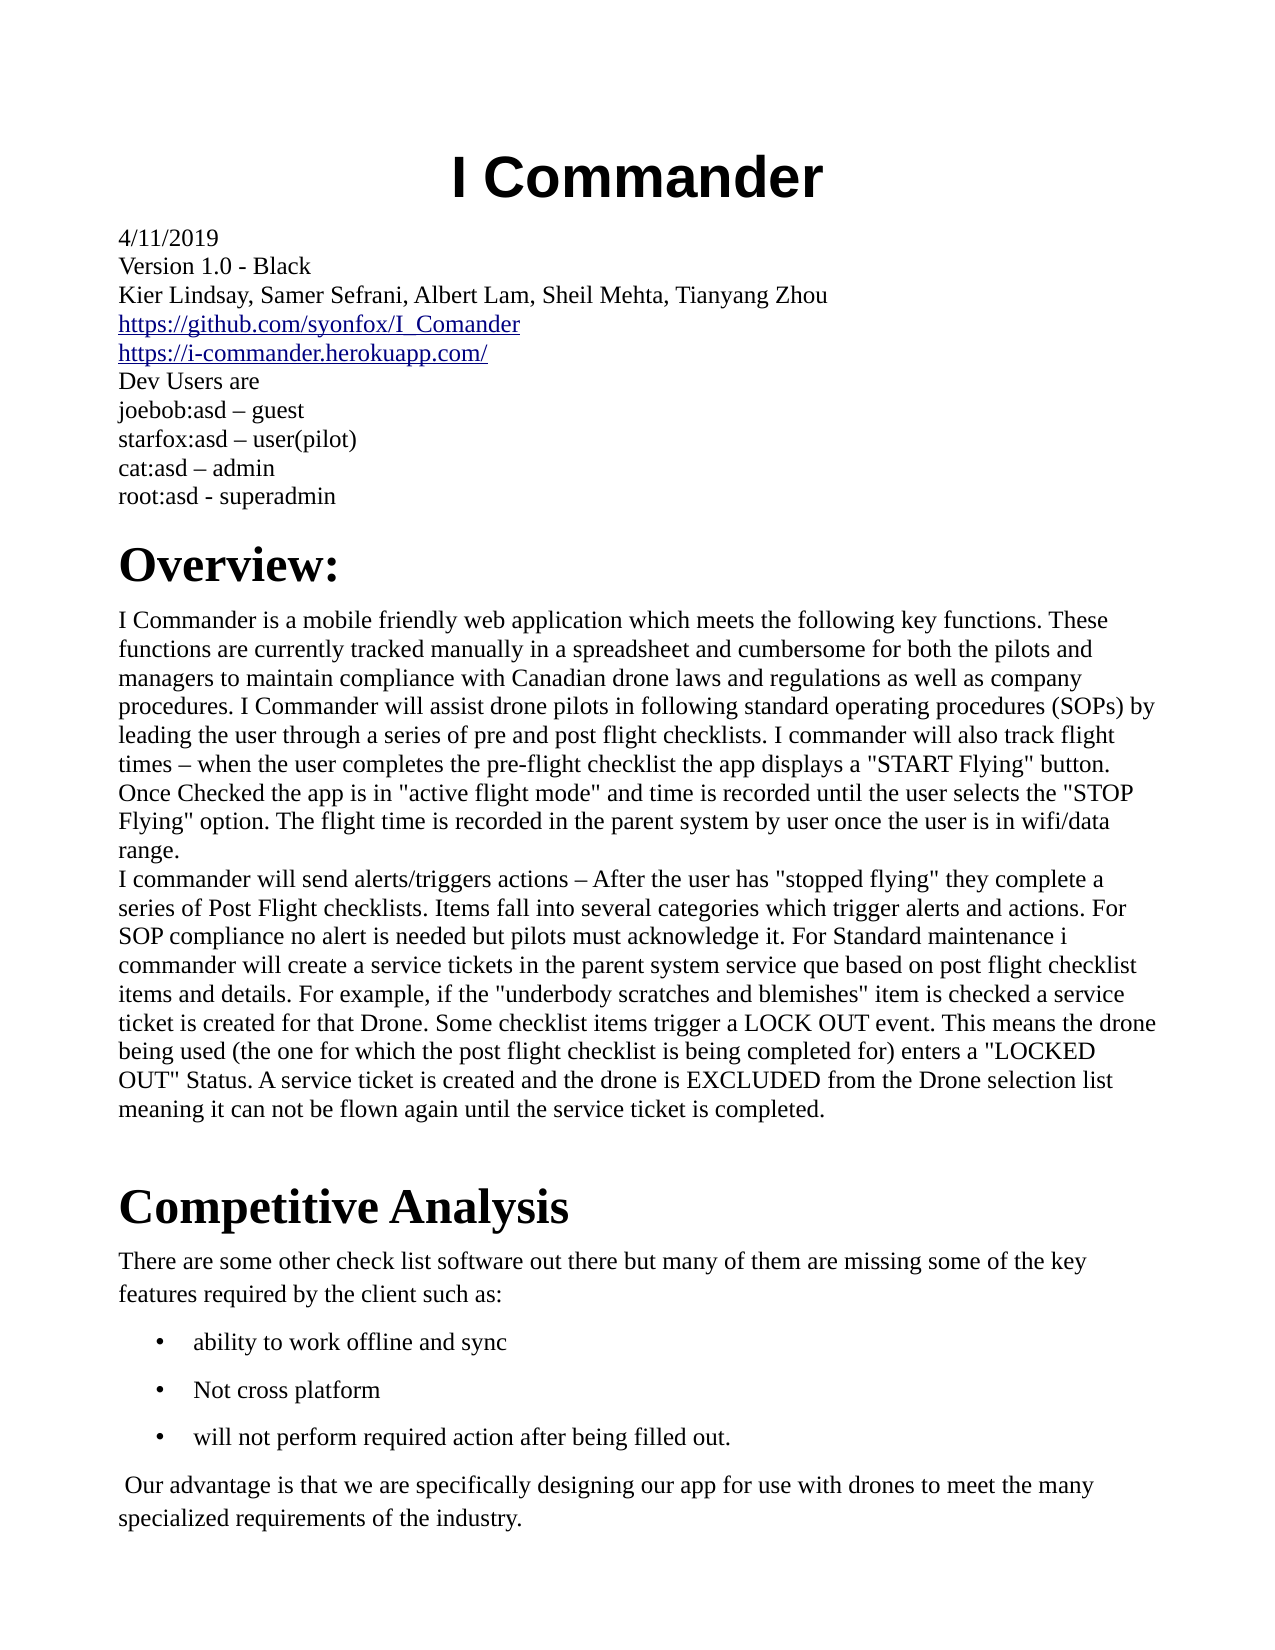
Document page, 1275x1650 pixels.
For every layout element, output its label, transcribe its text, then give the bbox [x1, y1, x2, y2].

text I commander will send alerts/triggers actions – After the user has "stopped flying" they complete a series of Post Flight checklists. Items fall into several categories which trigger alerts and actions. For SOP compliance no alert is needed but pilots must acknowledge it. For Standard maintenance i commander will create a service tickets in the parent system service que based on post flight checklist items and details. For example, if the "underbody scratches and blemishes" item is checked a service ticket is created for that Drone. Some checklist items trigger a LOCK OUT event. This means the drone being used (the one for which the post flight checklist is being completed for) enters a "LOCKED OUT" Status. A service ticket is created and the drone is EXCLUDED from the Drone selection list meaning it can not be flown again until the service ticket is completed. [118, 864, 1157, 1123]
subtitle Overview: [118, 535, 1157, 593]
text Our advantage is that we are specifically designing our app for use with drones to meet the many specialized requirements of the industry. [118, 1470, 1157, 1532]
text root:asd - superadmin [118, 481, 1157, 510]
text cat:asd – admin [118, 453, 1157, 481]
list ability to work offline and sync [156, 1327, 1157, 1356]
list Not cross platform [156, 1375, 1157, 1403]
subtitle Competitive Analysis [118, 1176, 1157, 1234]
text Dev Users are [118, 366, 1157, 395]
text https://github.com/syonfox/I_Comander [118, 309, 1157, 338]
text starfox:asd – user(pilot) [118, 424, 1157, 453]
text There are some other check list software out there but many of them are missing some of the key features required by the client such as: [118, 1246, 1157, 1308]
text https://i-commander.herokuapp.com/ [118, 338, 1157, 366]
text Kier Lindsay, Samer Sefrani, Albert Lam, Sheil Mehta, Tianyang Zhou [118, 280, 1157, 309]
list will not perform required action after being filled out. [156, 1422, 1157, 1451]
text 4/11/2019 [118, 223, 1157, 251]
text I Commander is a mobile friendly web application which meets the following key functions. These functions are currently tracked manually in a spreadsheet and cumbersome for both the pilots and managers to maintain compliance with Canadian drone laws and regulations as well as company procedures. I Commander will assist drone pilots in following standard operating procedures (SOPs) by leading the user through a series of pre and post flight checklists. I commander will also track flight times – when the user completes the pre-flight checklist the app displays a "START Flying" button. Once Checked the app is in "active flight mode" and time is recorded until the user selects the "STOP Flying" option. The flight time is recorded in the parent system by user once the user is in wifi/data range. [118, 605, 1157, 864]
text Version 1.0 - Black [118, 251, 1157, 280]
text joebob:asd – guest [118, 395, 1157, 424]
title I Commander [118, 143, 1157, 210]
